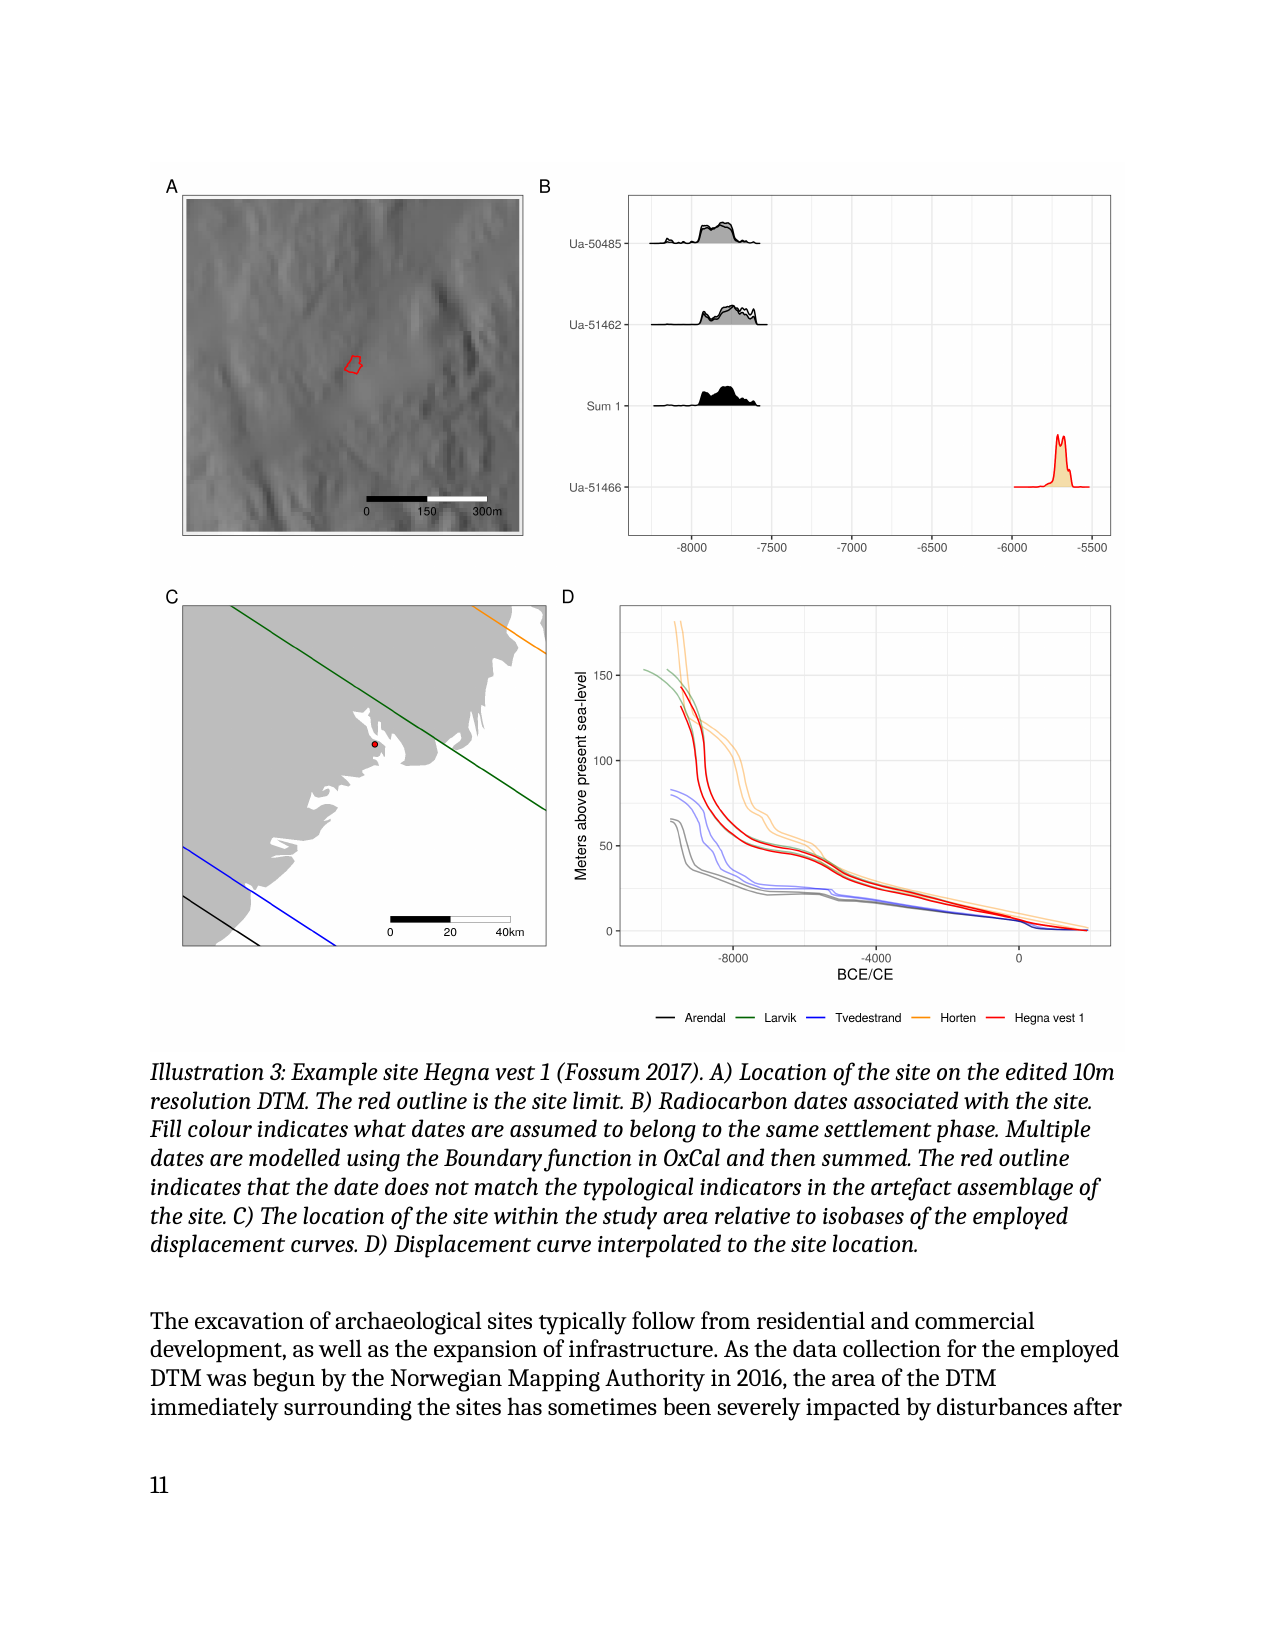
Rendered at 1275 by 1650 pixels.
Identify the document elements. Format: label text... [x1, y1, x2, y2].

text Illustration 3: Example site Hegna vest 1 (Fossum 2017). A) Location of the site on the edited 10m resolution DTM. The red outline is the site limit. B) Radiocarbon dates associated with the site. Fill colour indicates what dates are assumed to belong to the same settlement phase. Multiple dates are modelled using the Boundary function in OxCal and then summed. The red outline indicates that the date does not match the typological indicators in the artefact assemblage of the site. C) The location of the site within the study area relative to isobases of the employed displacement curves. D) Displacement curve interpolated to the site location. [150, 1052, 1125, 1259]
picture [150, 162, 1125, 1052]
text The excavation of archaeological sites typically follow from residential and commercial development, as well as the expansion of infrastructure. As the data collection for the employed DTM was begun by the Norwegian Mapping Authority in 2016, the area of the DTM immediately surrounding the sites has sometimes been severely impacted by disturbances after [150, 1307, 1125, 1422]
